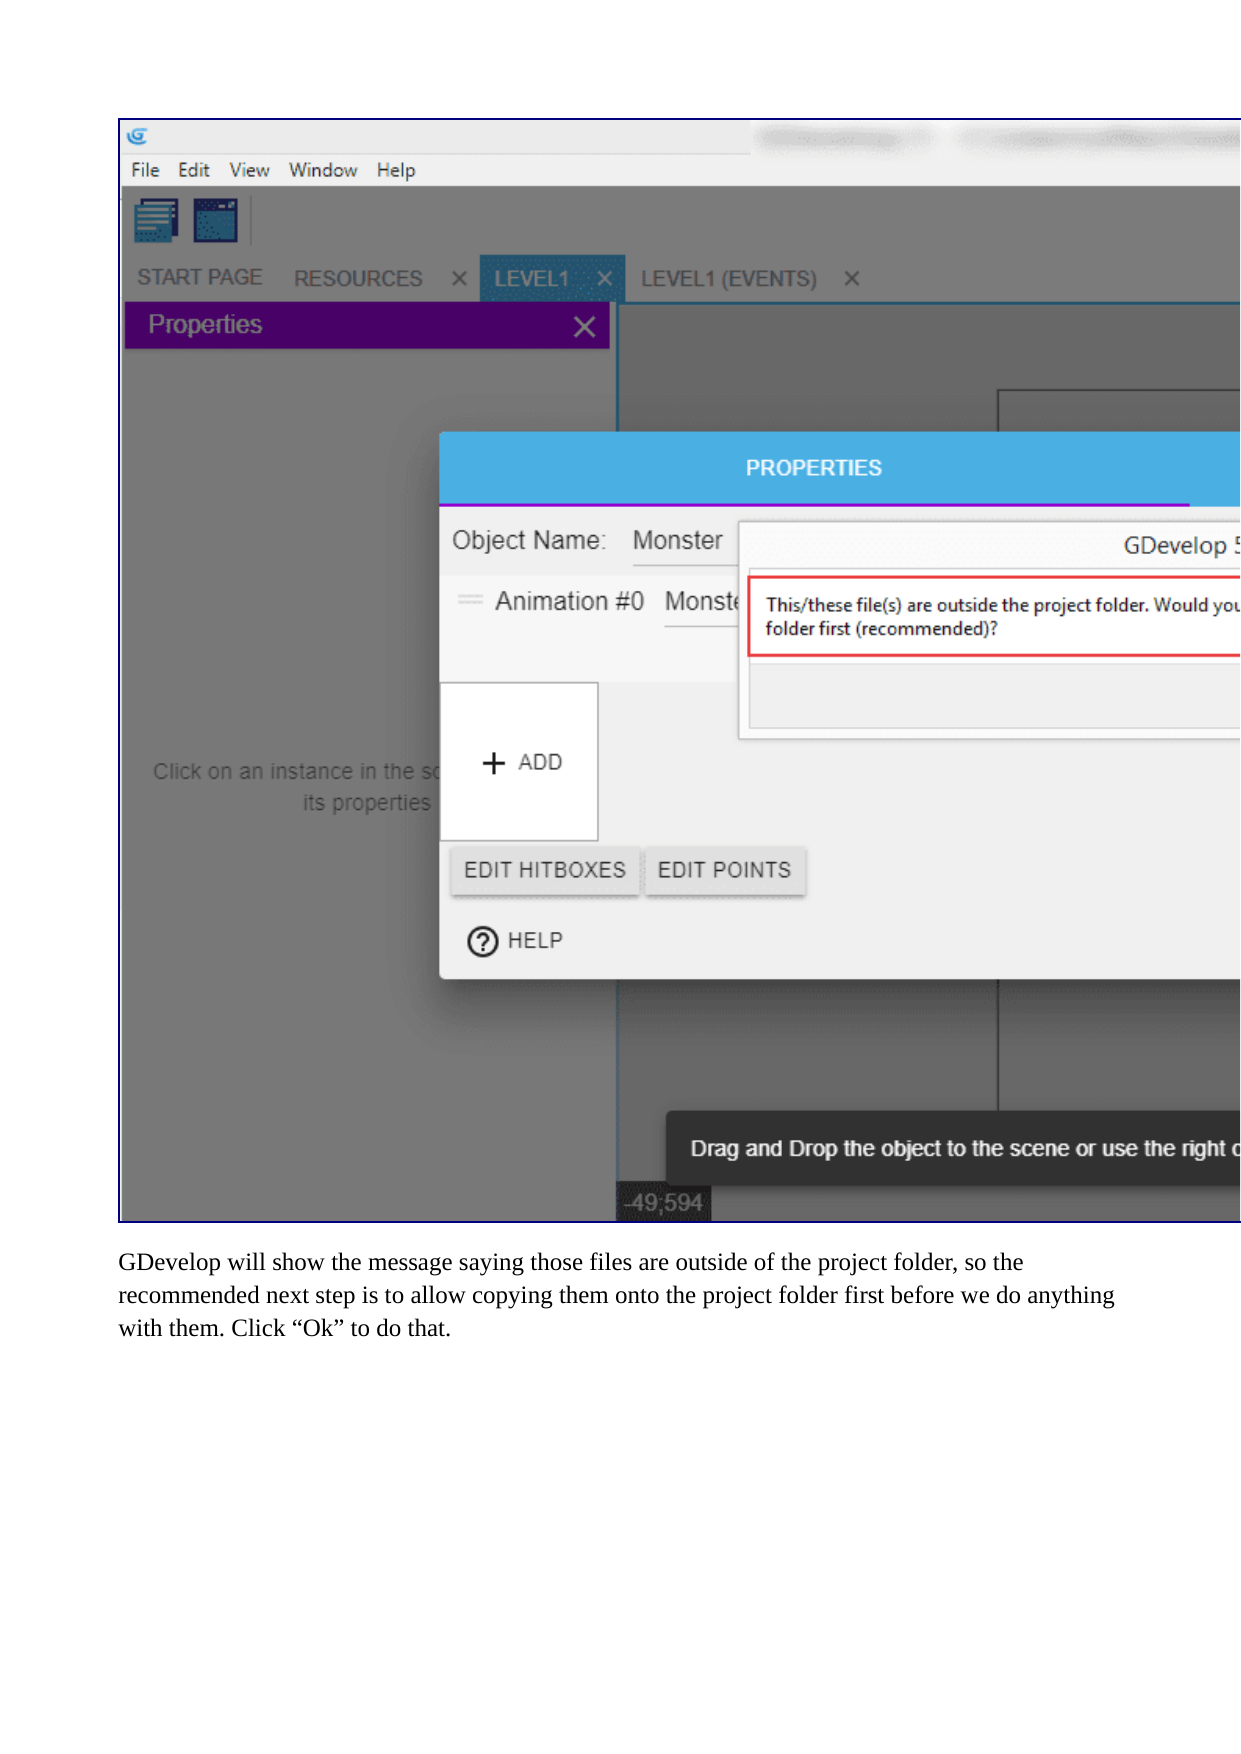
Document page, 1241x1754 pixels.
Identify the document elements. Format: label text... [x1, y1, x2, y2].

text GDevelop will show the message saying those files are outside of the project folder, so the recommended next step is to allow copying them onto the project folder first before we do anything with them. Click “Ok” to do that. [118, 1247, 1122, 1342]
picture [120, 120, 1241, 1221]
